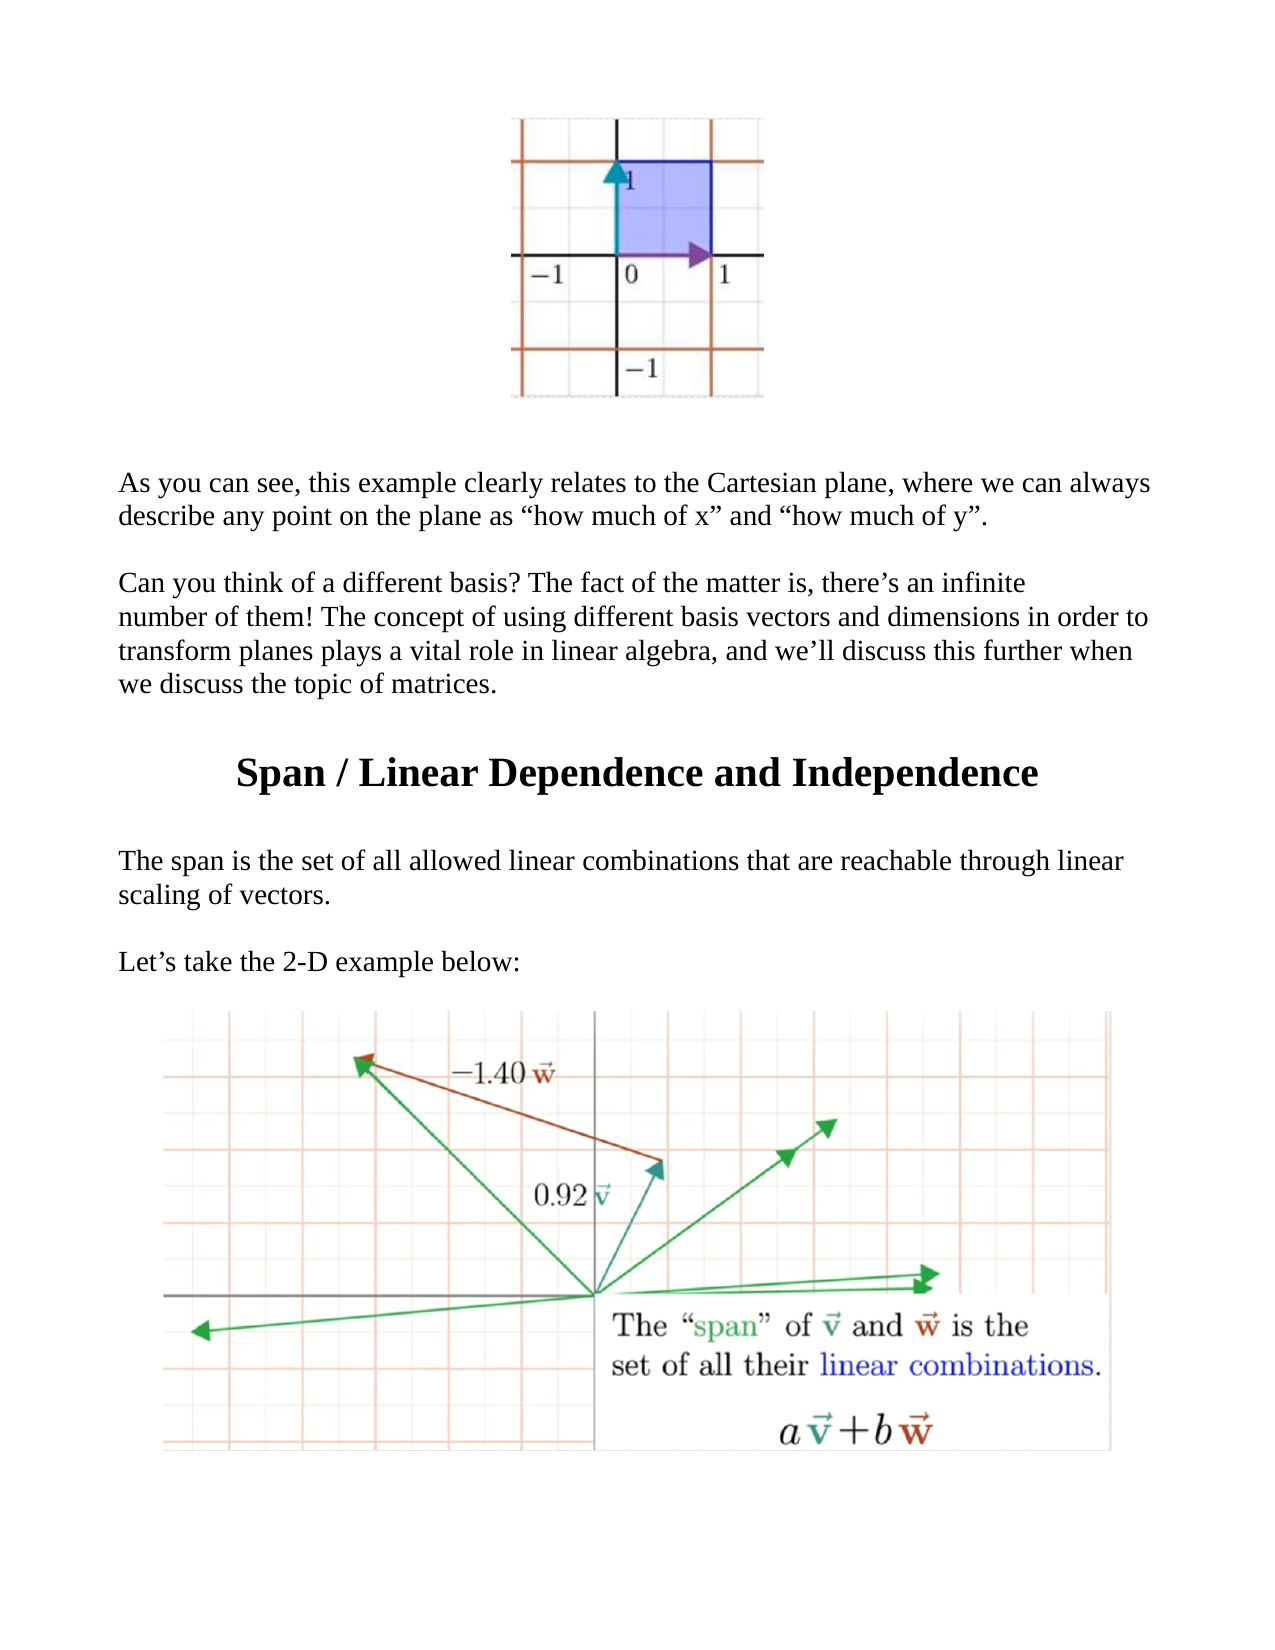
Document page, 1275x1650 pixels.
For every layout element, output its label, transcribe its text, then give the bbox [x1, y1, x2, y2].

text The span is the set of all allowed linear combinations that are reachable through linear scaling of vectors. [118, 843, 1157, 911]
picture [163, 1011, 1112, 1451]
text number of them! The concept of using different basis vectors and dimensions in order to transform planes plays a vital role in linear algebra, and we’ll discuss this further when we discuss the topic of matrices. [118, 599, 1157, 700]
text Let’s take the 2-D example below: [118, 944, 1157, 978]
text Can you think of a different basis? The fact of the matter is, there’s an infinite [118, 566, 1157, 599]
text As you can see, this example clearly relates to the Cartesian plane, where we can always [118, 465, 1157, 498]
text describe any point on the plane as “how much of x” and “how much of y”. [118, 498, 1157, 532]
picture [511, 118, 764, 398]
text Span / Linear Dependence and Independence [118, 748, 1157, 796]
